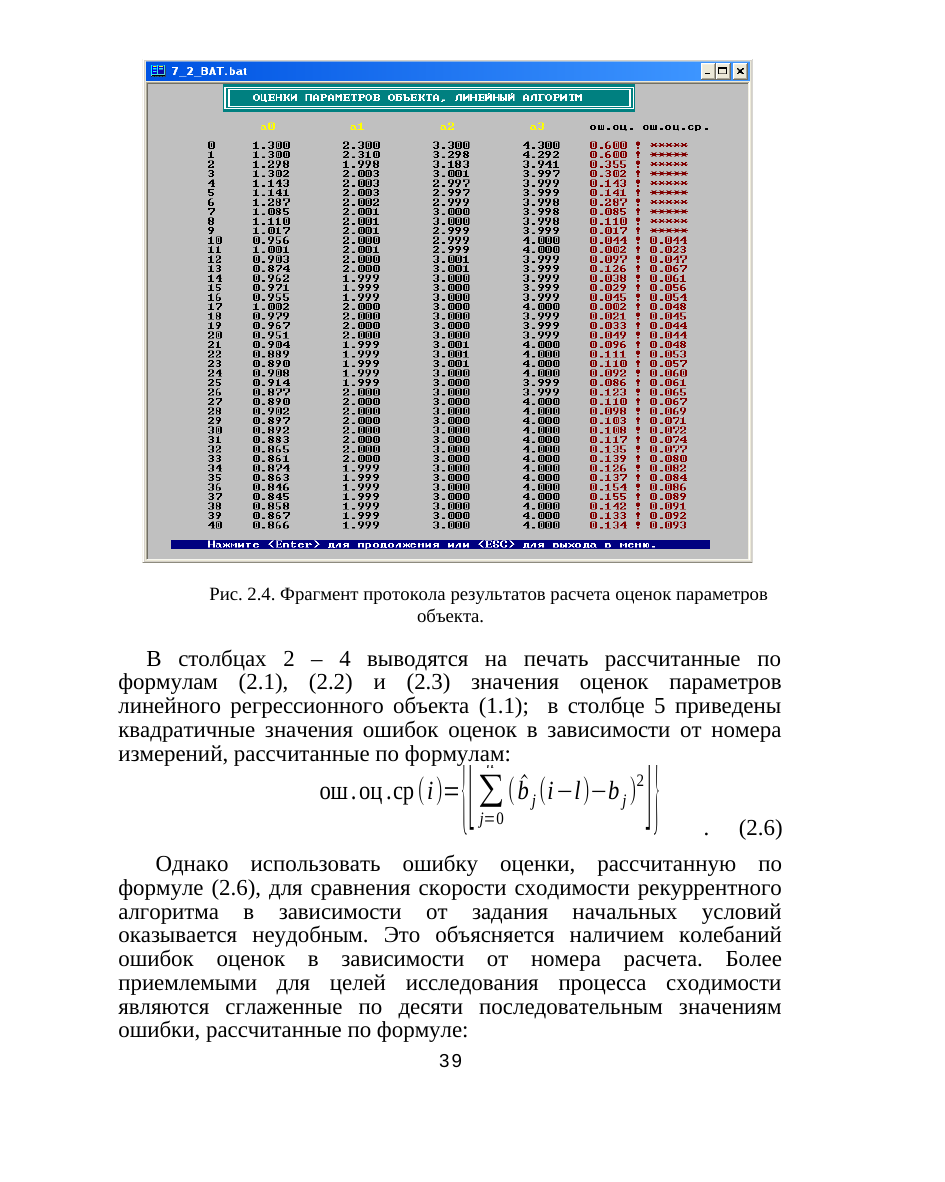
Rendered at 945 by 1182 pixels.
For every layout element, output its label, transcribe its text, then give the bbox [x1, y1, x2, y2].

text В столбцах 2 – 4 выводятся на печать рассчитанные по формулам (2.1), (2.2) и (2.3) значения оценок параметров линейного регрессионного объекта (1.1); в столбце 5 приведены квадратичные значения ошибок оценок в зависимости от номера измерений, рассчитанные по формулам: [118, 647, 783, 766]
text Однако использовать ошибку оценки, рассчитанную по формуле (2.6), для сравнения скорости сходимости рекуррентного алгоритма в зависимости от задания начальных условий оказывается неудобным. Это объясняется наличием колебаний ошибок оценок в зависимости от номера расчета. Более приемлемыми для целей исследования процесса сходимости являются сглаженные по десяти последовательным значениям ошибки, рассчитанные по формуле: [118, 853, 783, 1043]
picture [142, 59, 753, 563]
text Рис. 2.4. Фрагмент протокола результатов расчета оценок параметров объекта. [118, 583, 783, 626]
text . (2.6) [118, 766, 783, 853]
